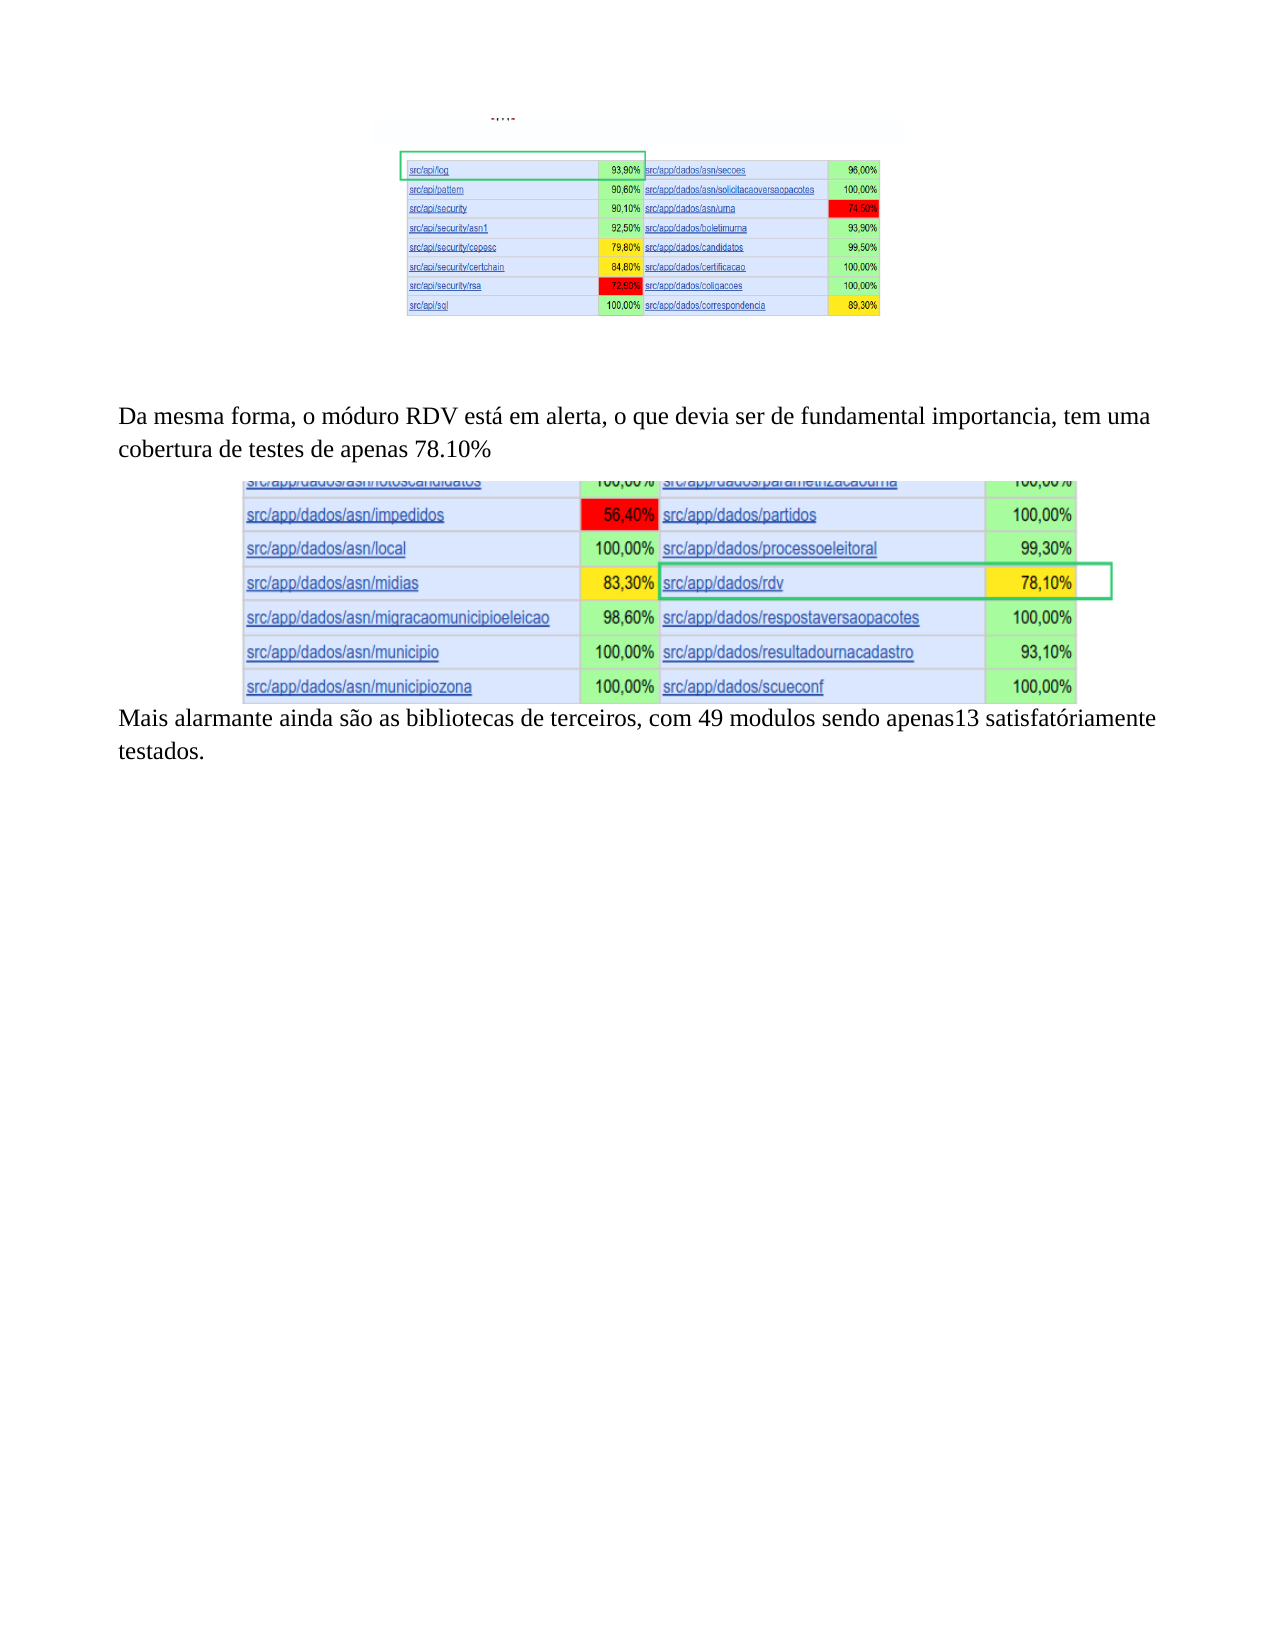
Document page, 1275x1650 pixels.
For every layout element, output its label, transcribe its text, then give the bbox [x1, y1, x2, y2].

picture [162, 481, 1113, 704]
text Da mesma forma, o móduro RDV está em alerta, o que devia ser de fundamental importancia, tem uma cobertura de testes de apenas 78.10% [118, 368, 1157, 463]
picture [371, 118, 904, 316]
text Mais alarmante ainda são as bibliotecas de terceiros, com 49 modulos sendo apenas13 satisfatóriamente testados. [118, 481, 1157, 765]
